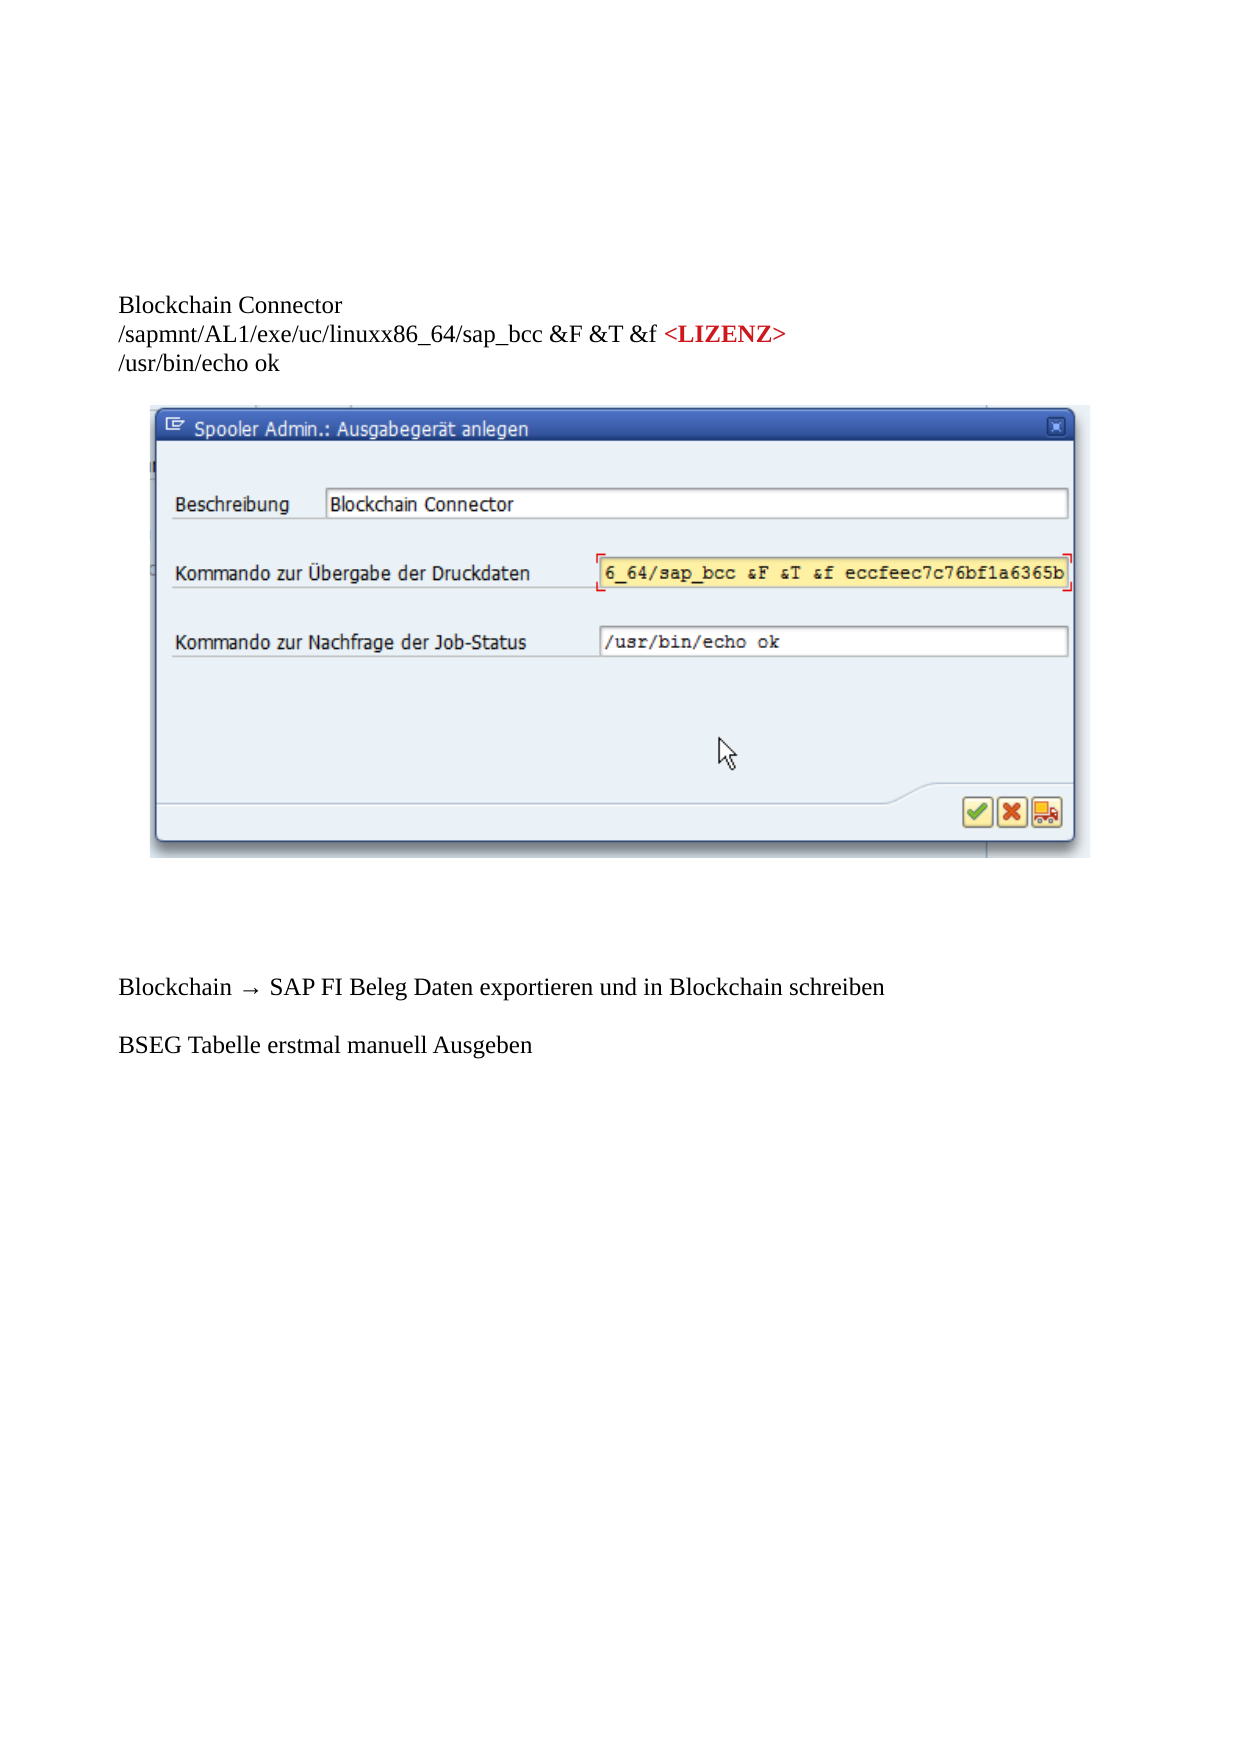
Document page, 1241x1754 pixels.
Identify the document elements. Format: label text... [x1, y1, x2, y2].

text /sapmnt/AL1/exe/uc/linuxx86_64/sap_bcc &F &T &f <LIZENZ> [118, 319, 1122, 348]
picture [149, 405, 1091, 858]
text Blockchain → SAP FI Beleg Daten exportieren und in Blockchain schreiben [118, 972, 1122, 1001]
text /usr/bin/echo ok [118, 348, 1122, 377]
text BSEG Tabelle erstmal manuell Ausgeben [118, 1030, 1122, 1058]
text Blockchain Connector [118, 291, 1122, 319]
